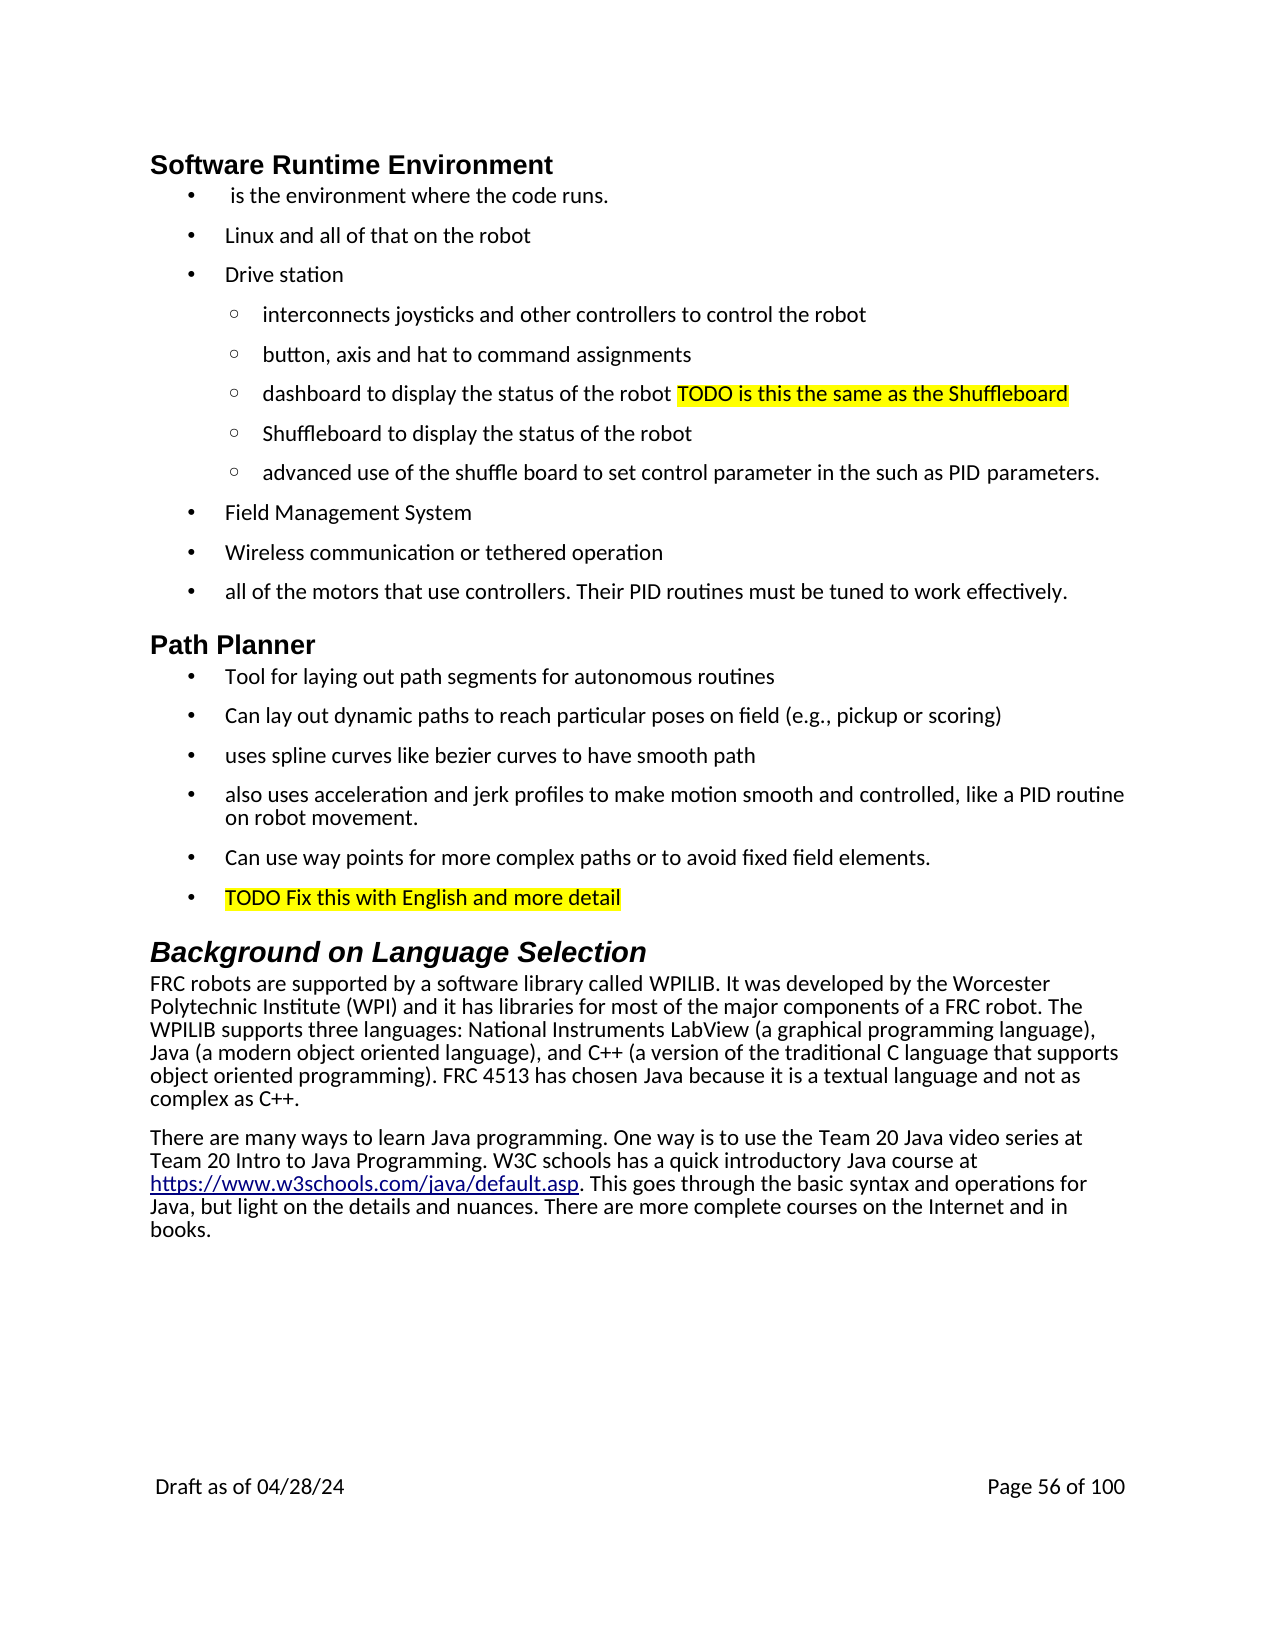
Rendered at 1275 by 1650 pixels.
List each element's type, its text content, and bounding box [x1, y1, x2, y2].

subtitle Software Runtime Environment [150, 150, 1125, 180]
text There are many ways to learn Java programming. One way is to use the Team 20 Java video series at Team 20 Intro to Java Programming. W3C schools has a quick introductory Java course at https://www.w3schools.com/java/default.asp. This goes through the basic syntax and operations for Java, but light on the details and nuances. There are more complete courses on the Internet and in books. [150, 1129, 1125, 1243]
list interconnects joysticks and other controllers to control the robot [225, 305, 1125, 328]
list also uses acceleration and jerk profiles to make motion smooth and controlled, like a PID routine on robot movement. [187, 786, 1125, 831]
list Linux and all of that on the robot [187, 226, 1125, 249]
list Wireless communication or tethered operation [187, 543, 1125, 566]
list TODO Fix this with English and more detail [187, 888, 1125, 911]
list Field Management System [187, 503, 1125, 526]
list uses spline curves like bezier curves to have smooth path [187, 746, 1125, 769]
list Can lay out dynamic paths to reach particular poses on field (e.g., pickup or scoring) [187, 706, 1125, 729]
list Shuffleboard to display the status of the robot [225, 424, 1125, 447]
list button, axis and hat to command assignments [225, 345, 1125, 368]
list Can use way points for more complex paths or to avoid fixed field elements. [187, 848, 1125, 871]
text FRC robots are supported by a software library called WPILIB. It was developed by the Worcester Polytechnic Institute (WPI) and it has libraries for most of the major components of a FRC robot. The WPILIB supports three languages: National Instruments LabView (a graphical programming language), Java (a modern object oriented language), and C++ (a version of the traditional C language that supports object oriented programming). FRC 4513 has chosen Java because it is a textual language and not as complex as C++. [150, 974, 1125, 1112]
list Tool for laying out path segments for autonomous routines [187, 667, 1125, 690]
list advanced use of the shuffle board to set control parameter in the such as PID parameters. [225, 464, 1125, 487]
subtitle Path Planner [150, 630, 1125, 661]
list is the environment where the code runs. [187, 187, 1125, 209]
list dashboard to display the status of the robot TODO is this the same as the Shuffleboard [225, 384, 1125, 407]
subtitle Background on Language Selection [150, 936, 1125, 968]
list all of the motors that use controllers. Their PID routines must be tuned to work effectively. [187, 582, 1125, 605]
list Drive station [187, 266, 1125, 289]
